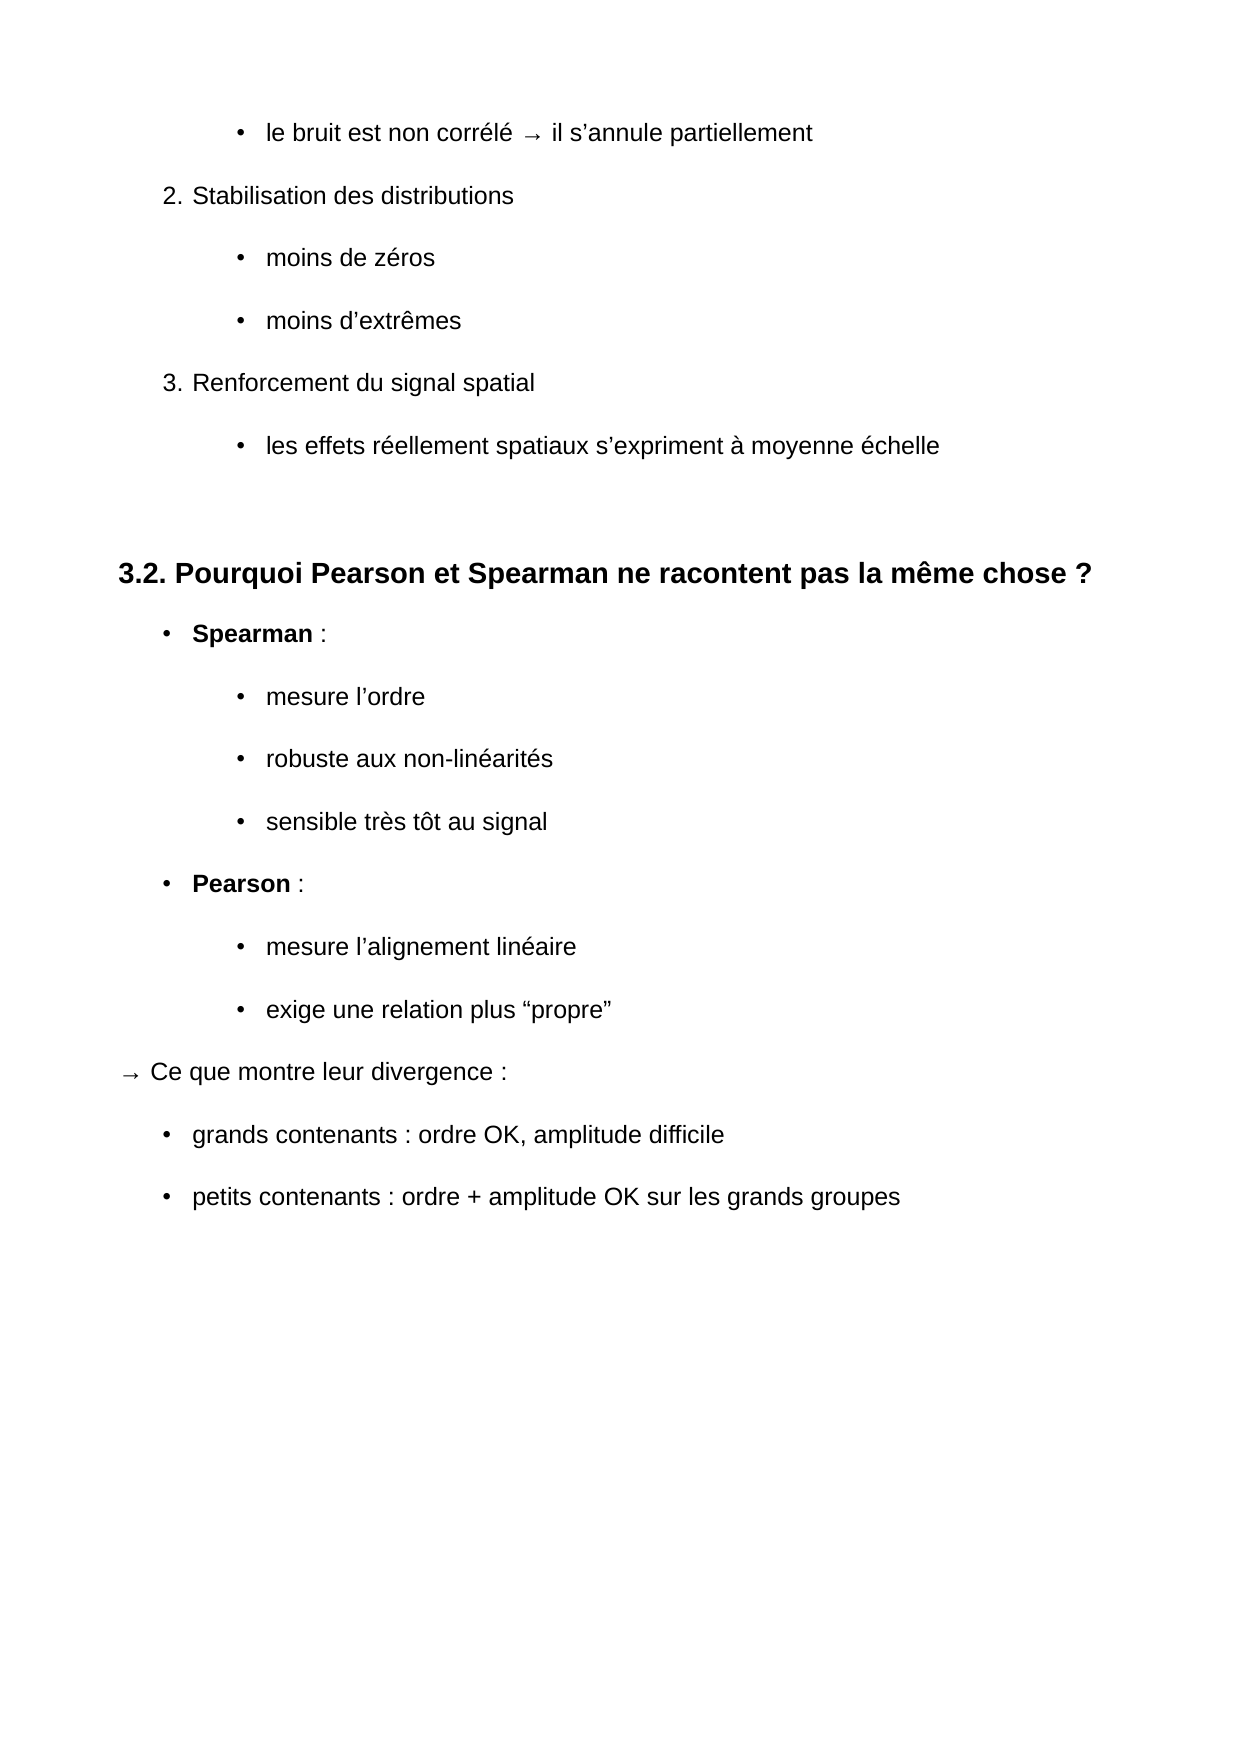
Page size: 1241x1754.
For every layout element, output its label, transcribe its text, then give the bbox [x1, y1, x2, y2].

list le bruit est non corrélé → il s’annule partiellement [236, 118, 1122, 147]
list Renforcement du signal spatial [162, 368, 1122, 397]
list Spearman : [162, 619, 1122, 648]
list Pearson : [162, 869, 1122, 898]
subtitle 3.2. Pourquoi Pearson et Spearman ne racontent pas la même chose ? [118, 556, 1122, 589]
list moins de zéros [236, 243, 1122, 272]
list Stabilisation des distributions [162, 181, 1122, 209]
list robuste aux non-linéarités [236, 744, 1122, 773]
list les effets réellement spatiaux s’expriment à moyenne échelle [236, 431, 1122, 460]
list moins d’extrêmes [236, 306, 1122, 335]
list grands contenants : ordre OK, amplitude difficile [162, 1120, 1122, 1149]
list mesure l’alignement linéaire [236, 932, 1122, 961]
list sensible très tôt au signal [236, 807, 1122, 836]
list exige une relation plus “propre” [236, 995, 1122, 1023]
list mesure l’ordre [236, 682, 1122, 711]
list petits contenants : ordre + amplitude OK sur les grands groupes [162, 1182, 1122, 1211]
text → Ce que montre leur divergence : [118, 1057, 1122, 1086]
